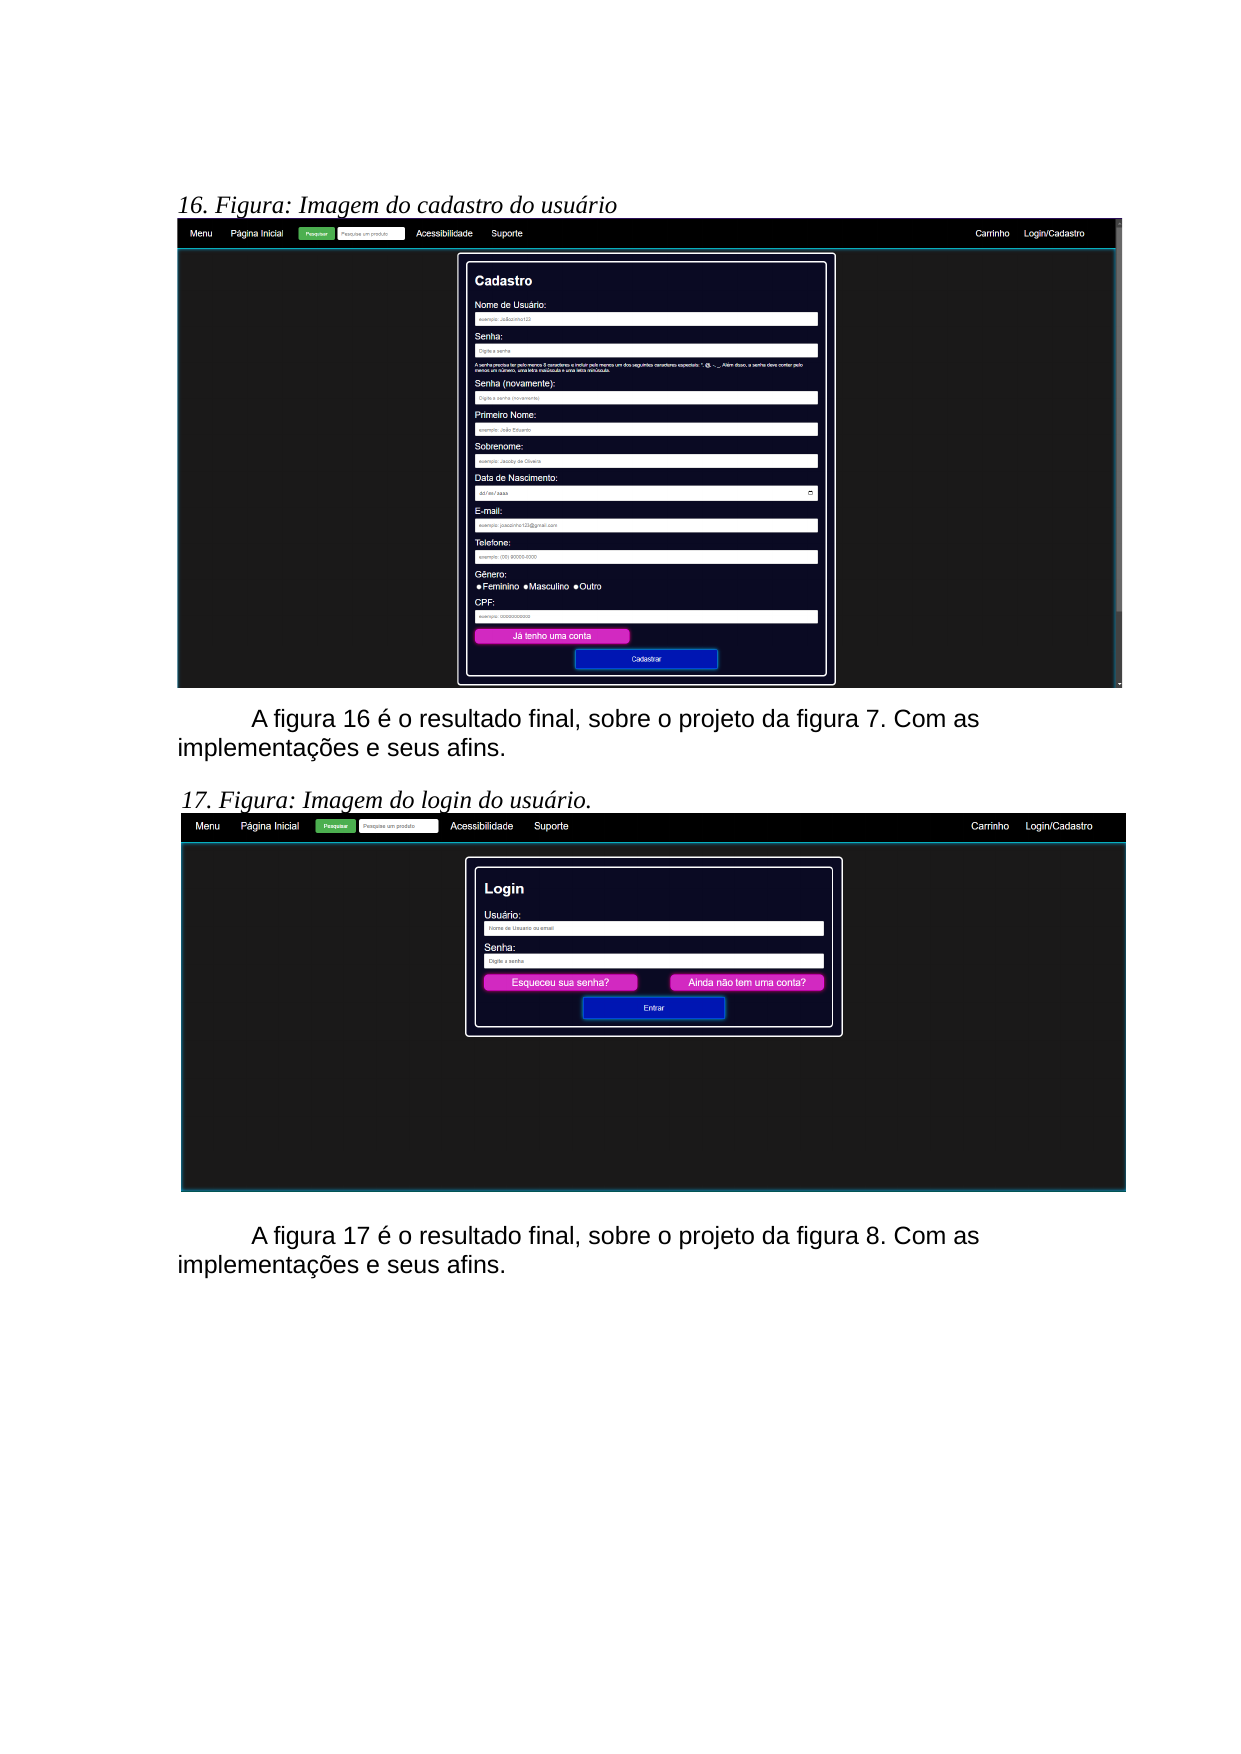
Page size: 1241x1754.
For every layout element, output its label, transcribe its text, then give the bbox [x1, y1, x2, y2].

text 17. Figura: Imagem do login do usuário. [181, 785, 1126, 813]
text 16. Figura: Imagem do cadastro do usuário [177, 190, 1122, 218]
picture [181, 813, 1126, 1192]
text A figura 16 é o resultado final, sobre o projeto da figura 7. Com as implementações e seus afins. [177, 704, 1122, 761]
text A figura 17 é o resultado final, sobre o projeto da figura 8. Com as implementações e seus afins. [177, 1221, 1122, 1279]
picture [177, 218, 1123, 688]
